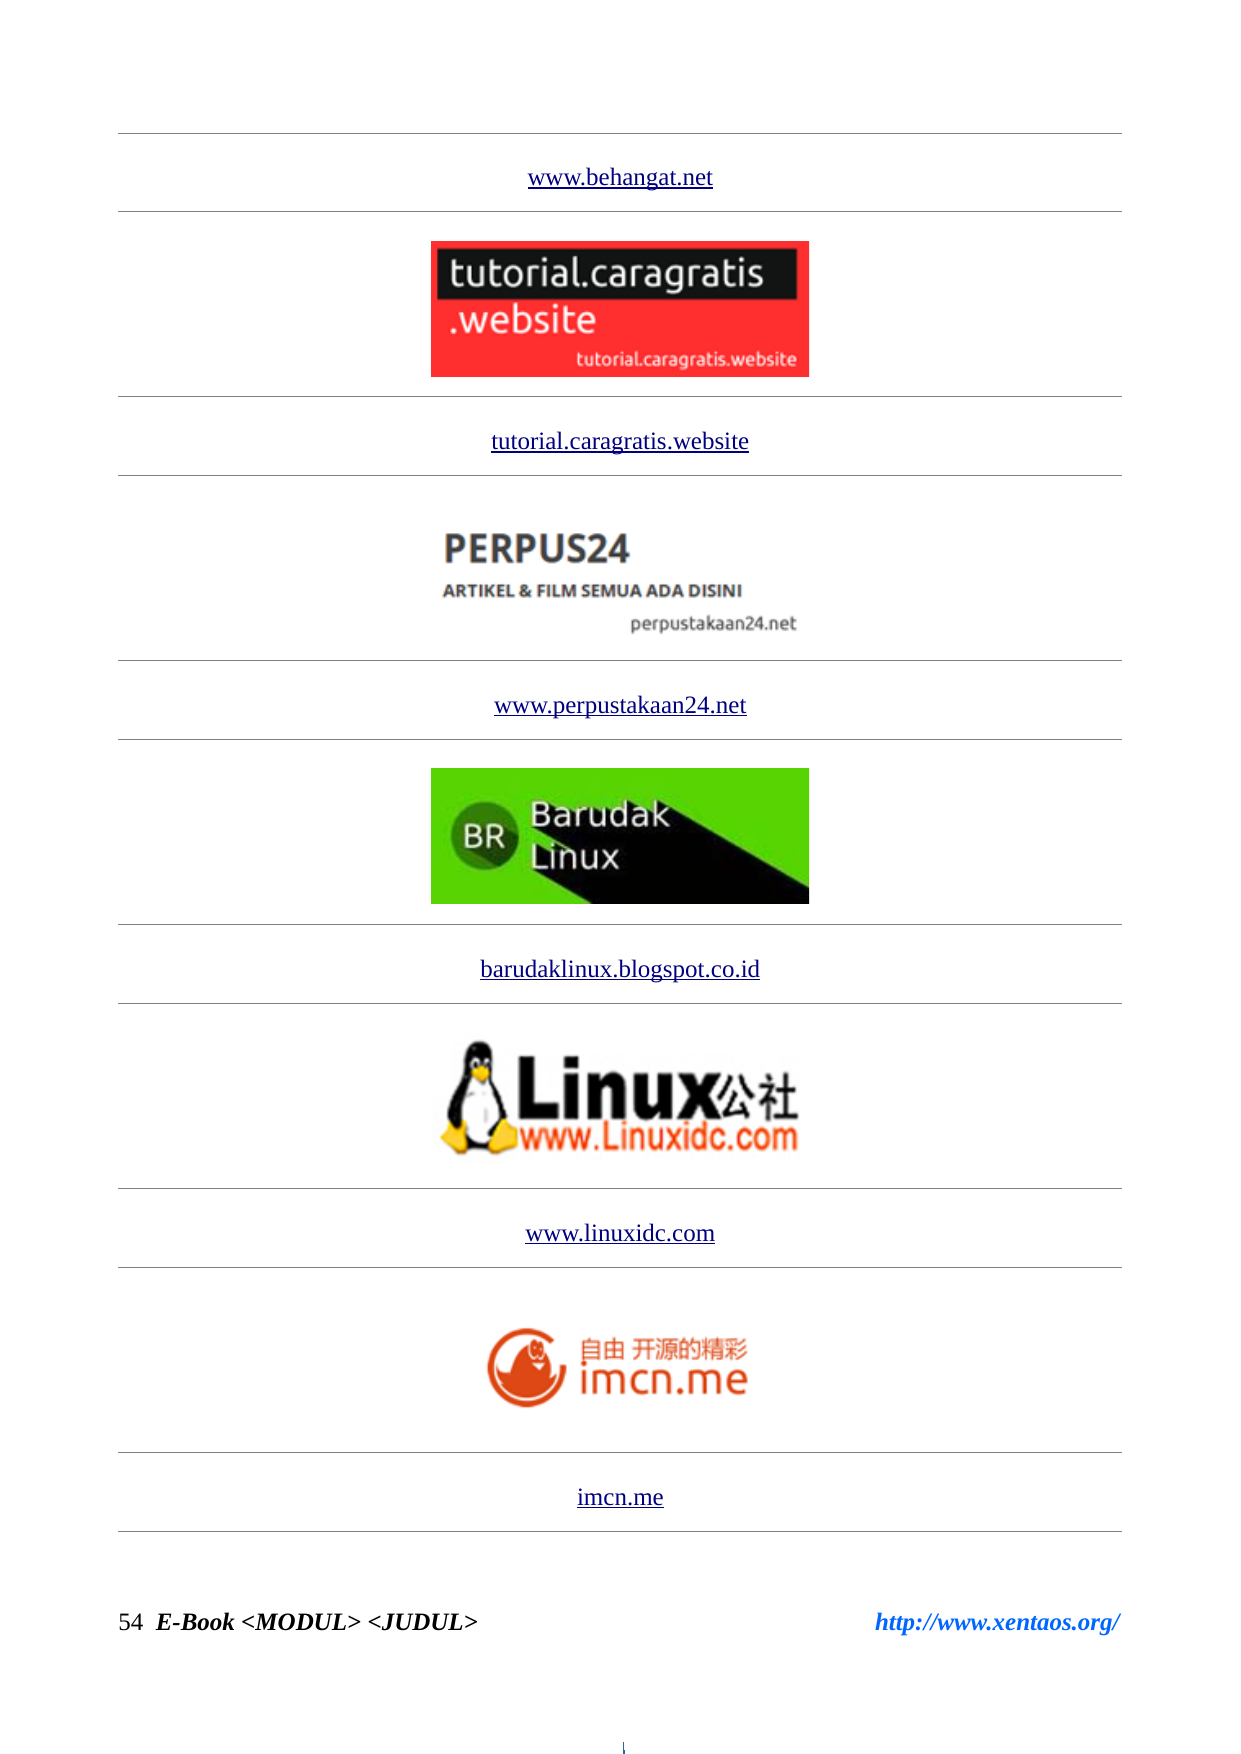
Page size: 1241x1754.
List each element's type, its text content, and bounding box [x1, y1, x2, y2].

picture [431, 768, 810, 904]
text www.linuxidc.com [118, 1218, 1122, 1246]
text tutorial.caragratis.website [118, 426, 1122, 455]
text www.behangat.net [118, 162, 1122, 191]
text barudaklinux.blogspot.co.id [118, 954, 1122, 983]
picture [431, 504, 810, 641]
text imcn.me [118, 1482, 1122, 1510]
text www.perpustakaan24.net [118, 690, 1122, 719]
picture [431, 1296, 810, 1432]
picture [431, 1032, 810, 1168]
picture [431, 241, 810, 377]
